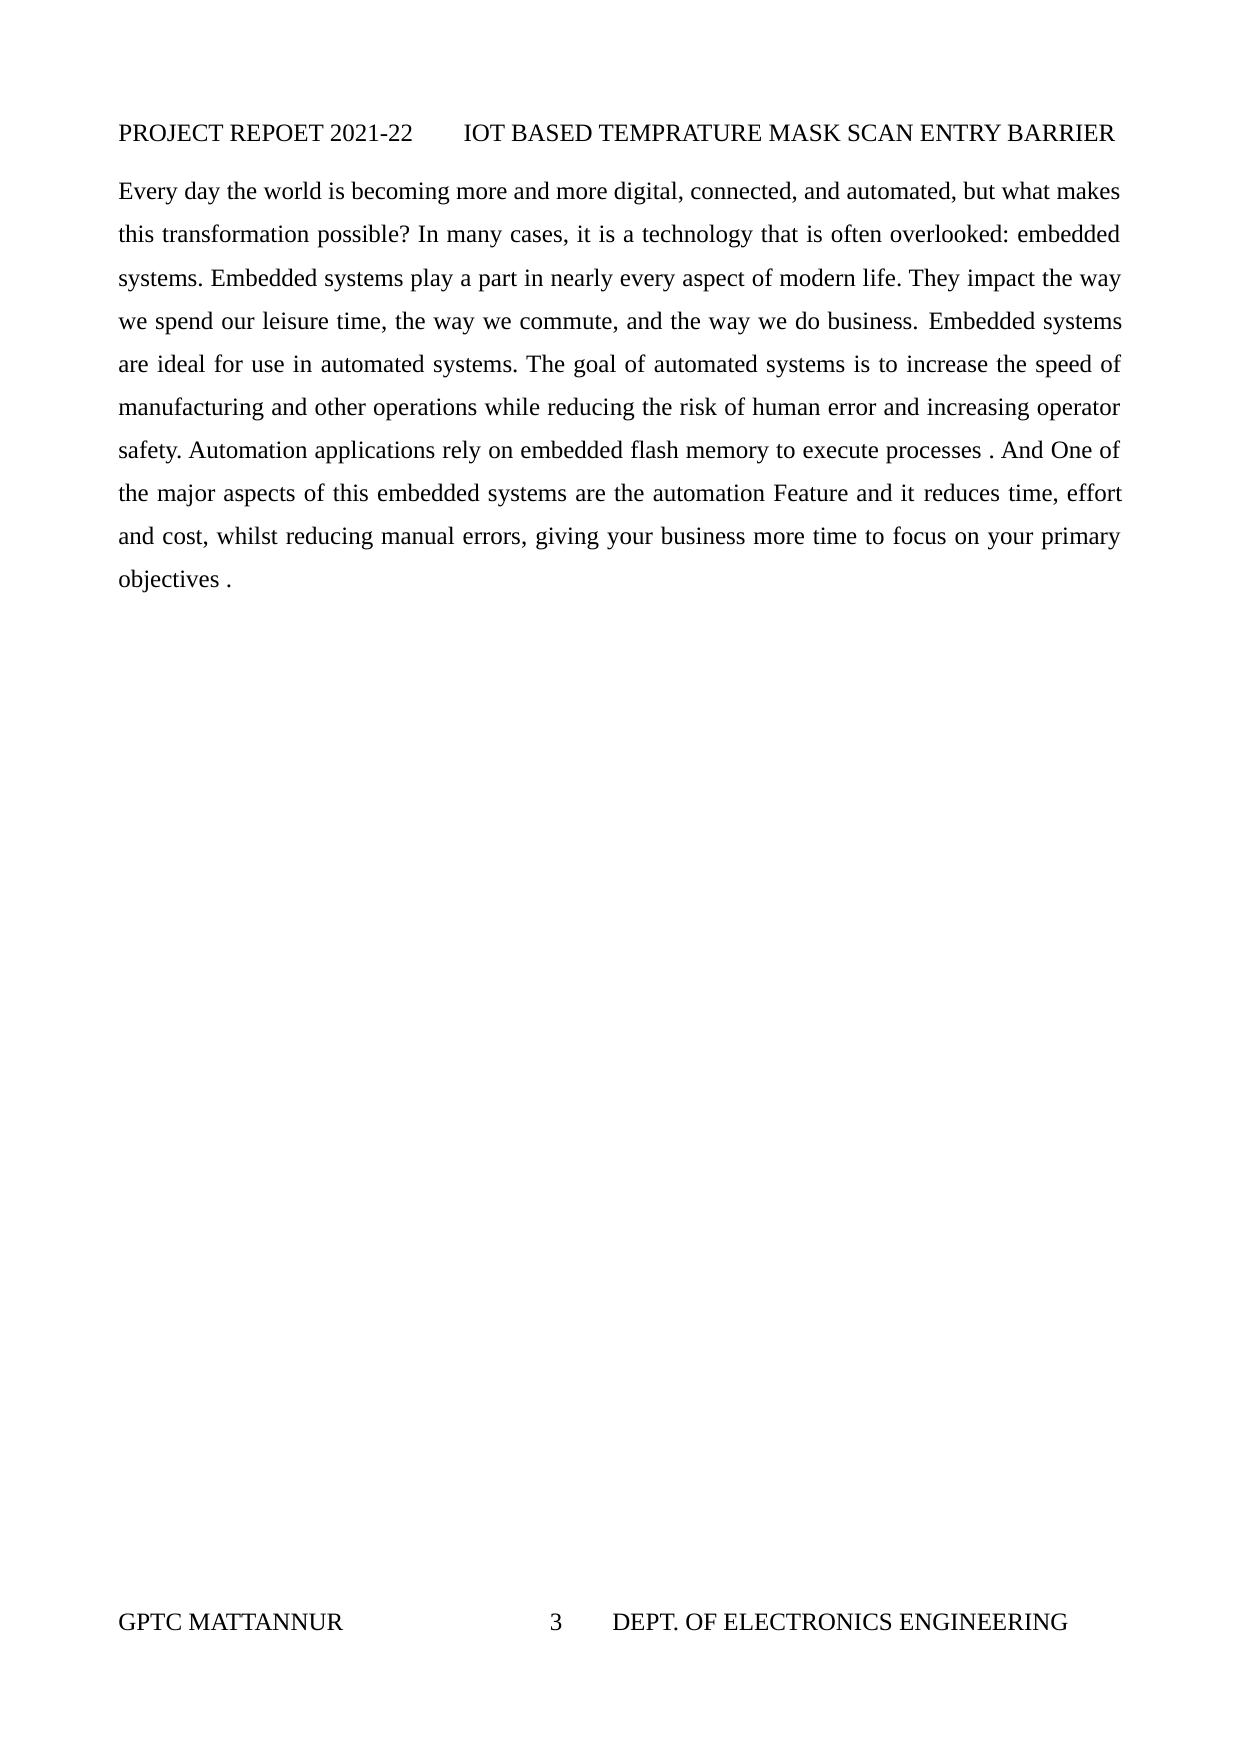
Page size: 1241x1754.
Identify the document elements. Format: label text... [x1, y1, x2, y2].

subtitle Every day the world is becoming more and more digital, connected, and automated, but what makes this transformation possible? In many cases, it is a technology that is often overlooked: embedded systems. Embedded systems play a part in nearly every aspect of modern life. They impact the way we spend our leisure time, the way we commute, and the way we do business. Embedded systems are ideal for use in automated systems. The goal of automated systems is to increase the speed of manufacturing and other operations while reducing the risk of human error and increasing operator safety. Automation applications rely on embedded flash memory to execute processes . And One of the major aspects of this embedded systems are the automation Feature and it reduces time, effort and cost, whilst reducing manual errors, giving your business more time to focus on your primary objectives . [118, 176, 1122, 593]
